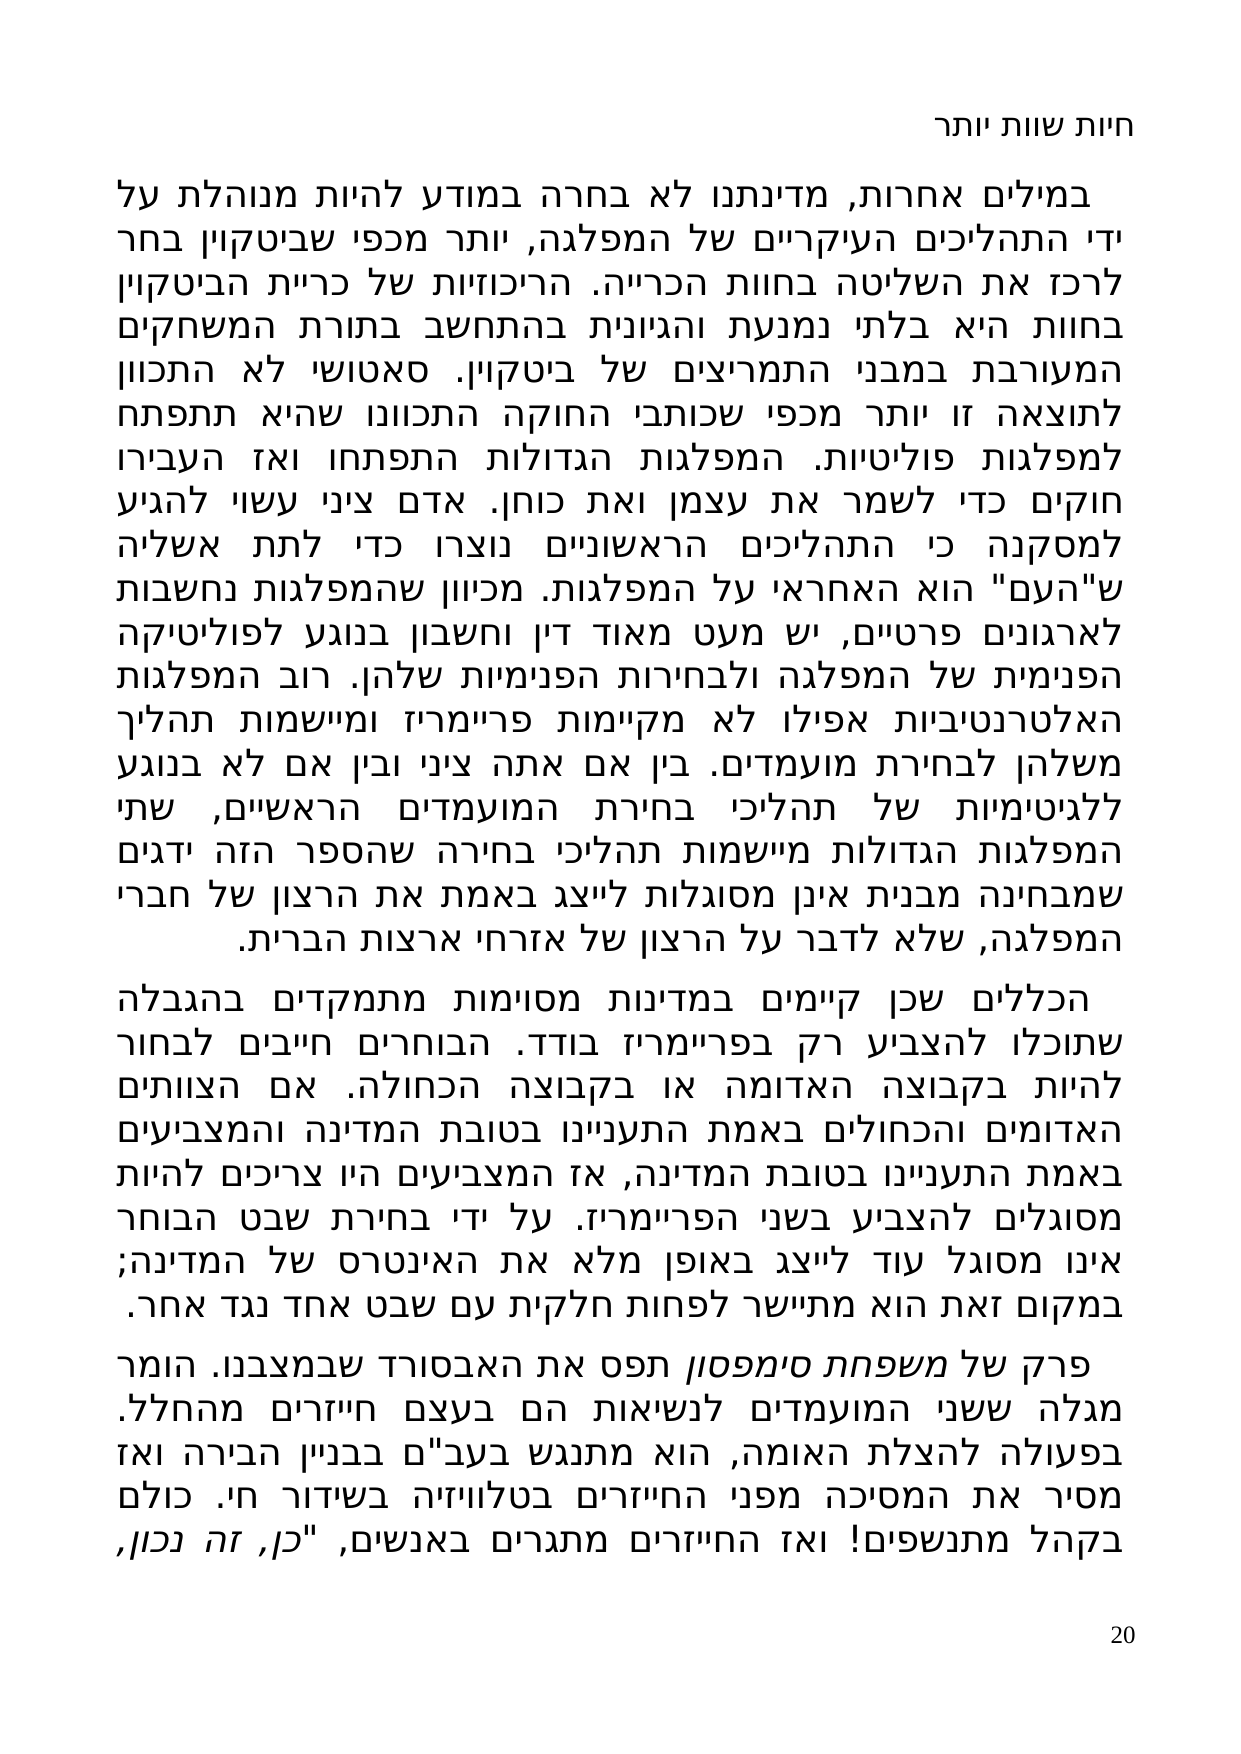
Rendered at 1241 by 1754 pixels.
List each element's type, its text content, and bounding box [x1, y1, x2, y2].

text הכללים שכן קיימים במדינות מסוימות מתמקדים בהגבלה שתוכלו להצביע רק בפריימריז בודד. הבוחרים חייבים לבחור להיות בקבוצה האדומה או בקבוצה הכחולה. אם הצוותים האדומים והכחולים באמת התעניינו בטובת המדינה והמצביעים באמת התעניינו בטובת המדינה, אז המצביעים היו צריכים להיות מסוגלים להצביע בשני הפריימריז. על ידי בחירת שבט הבוחר אינו מסוגל עוד לייצג באופן מלא את האינטרס של המדינה; במקום זאת הוא מתיישר לפחות חלקית עם שבט אחד נגד אחר. [116, 976, 1124, 1326]
text במילים אחרות, מדינתנו לא בחרה במודע להיות מנוהלת על ידי התהליכים העיקריים של המפלגה, יותר מכפי שביטקוין בחר לרכז את השליטה בחוות הכרייה. הריכוזיות של כריית הביטקוין בחוות היא בלתי נמנעת והגיונית בהתחשב בתורת המשחקים המעורבת במבני התמריצים של ביטקוין. סאטושי לא התכוון לתוצאה זו יותר מכפי שכותבי החוקה התכוונו שהיא תתפתח למפלגות פוליטיות. המפלגות הגדולות התפתחו ואז העבירו חוקים כדי לשמר את עצמן ואת כוחן. אדם ציני עשוי להגיע למסקנה כי התהליכים הראשוניים נוצרו כדי לתת אשליה ש"העם" הוא האחראי על המפלגות. מכיוון שהמפלגות נחשבות לארגונים פרטיים, יש מעט מאוד דין וחשבון בנוגע לפוליטיקה הפנימית של המפלגה ולבחירות הפנימיות שלהן. רוב המפלגות האלטרנטיביות אפילו לא מקיימות פריימריז ומיישמות תהליך משלהן לבחירת מועמדים. בין אם אתה ציני ובין אם לא בנוגע ללגיטימיות של תהליכי בחירת המועמדים הראשיים, שתי המפלגות הגדולות מיישמות תהליכי בחירה שהספר הזה ידגים שמבחינה מבנית אינן מסוגלות לייצג באמת את הרצון של חברי המפלגה, שלא לדבר על הרצון של אזרחי ארצות הברית. [116, 172, 1124, 960]
text פרק של משפחת סימפסון תפס את האבסורד שבמצבנו. הומר מגלה ששני המועמדים לנשיאות הם בעצם חייזרים מהחלל. בפעולה להצלת האומה, הוא מתנגש בעב"ם בבניין הבירה ואז מסיר את המסיכה מפני החייזרים בטלוויזיה בשידור חי. כולם בקהל מתנשפים! ואז החייזרים מתגרים באנשים, "כן, זה נכון, [116, 1342, 1124, 1561]
